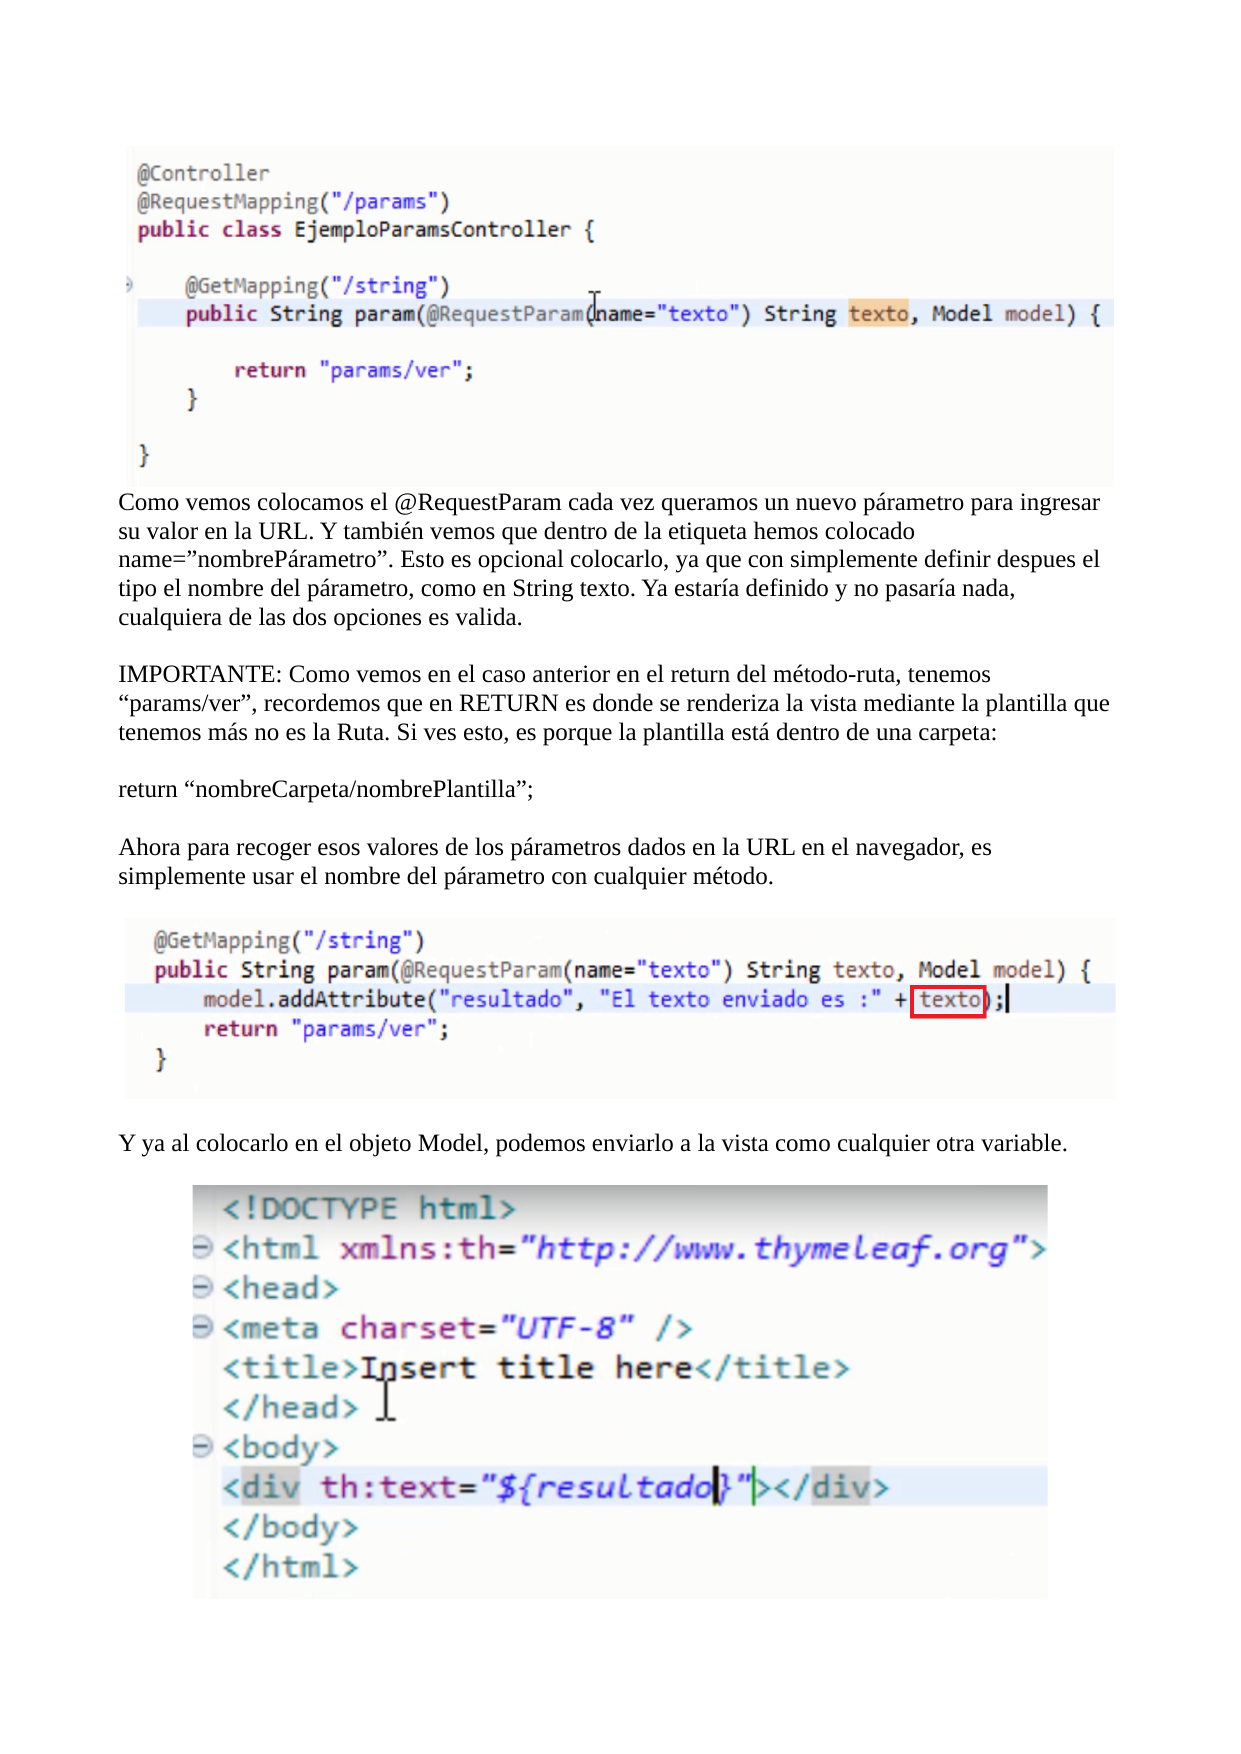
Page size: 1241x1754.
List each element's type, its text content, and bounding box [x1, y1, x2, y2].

text IMPORTANTE: Como vemos en el caso anterior en el return del método-ruta, tenemos “params/ver”, recordemos que en RETURN es donde se renderiza la vista mediante la plantilla que tenemos más no es la Ruta. Si ves esto, es porque la plantilla está dentro de una carpeta: [118, 659, 1122, 746]
text Ahora para recoger esos valores de los párametros dados en la URL en el navegador, es simplemente usar el nombre del párametro con cualquier método. [118, 832, 1122, 889]
text Como vemos colocamos el @RequestParam cada vez queramos un nuevo párametro para ingresar su valor en la URL. Y también vemos que dentro de la etiqueta hemos colocado name=”nombrePárametro”. Esto es opcional colocarlo, ya que con simplemente definir despues el tipo el nombre del párametro, como en String texto. Ya estaría definido y no pasaría nada, cualquiera de las dos opciones es valida. [118, 147, 1122, 631]
text return “nombreCarpeta/nombrePlantilla”; [118, 774, 1122, 803]
text Y ya al colocarlo en el objeto Model, podemos enviarlo a la vista como cualquier otra variable. [118, 1128, 1122, 1156]
